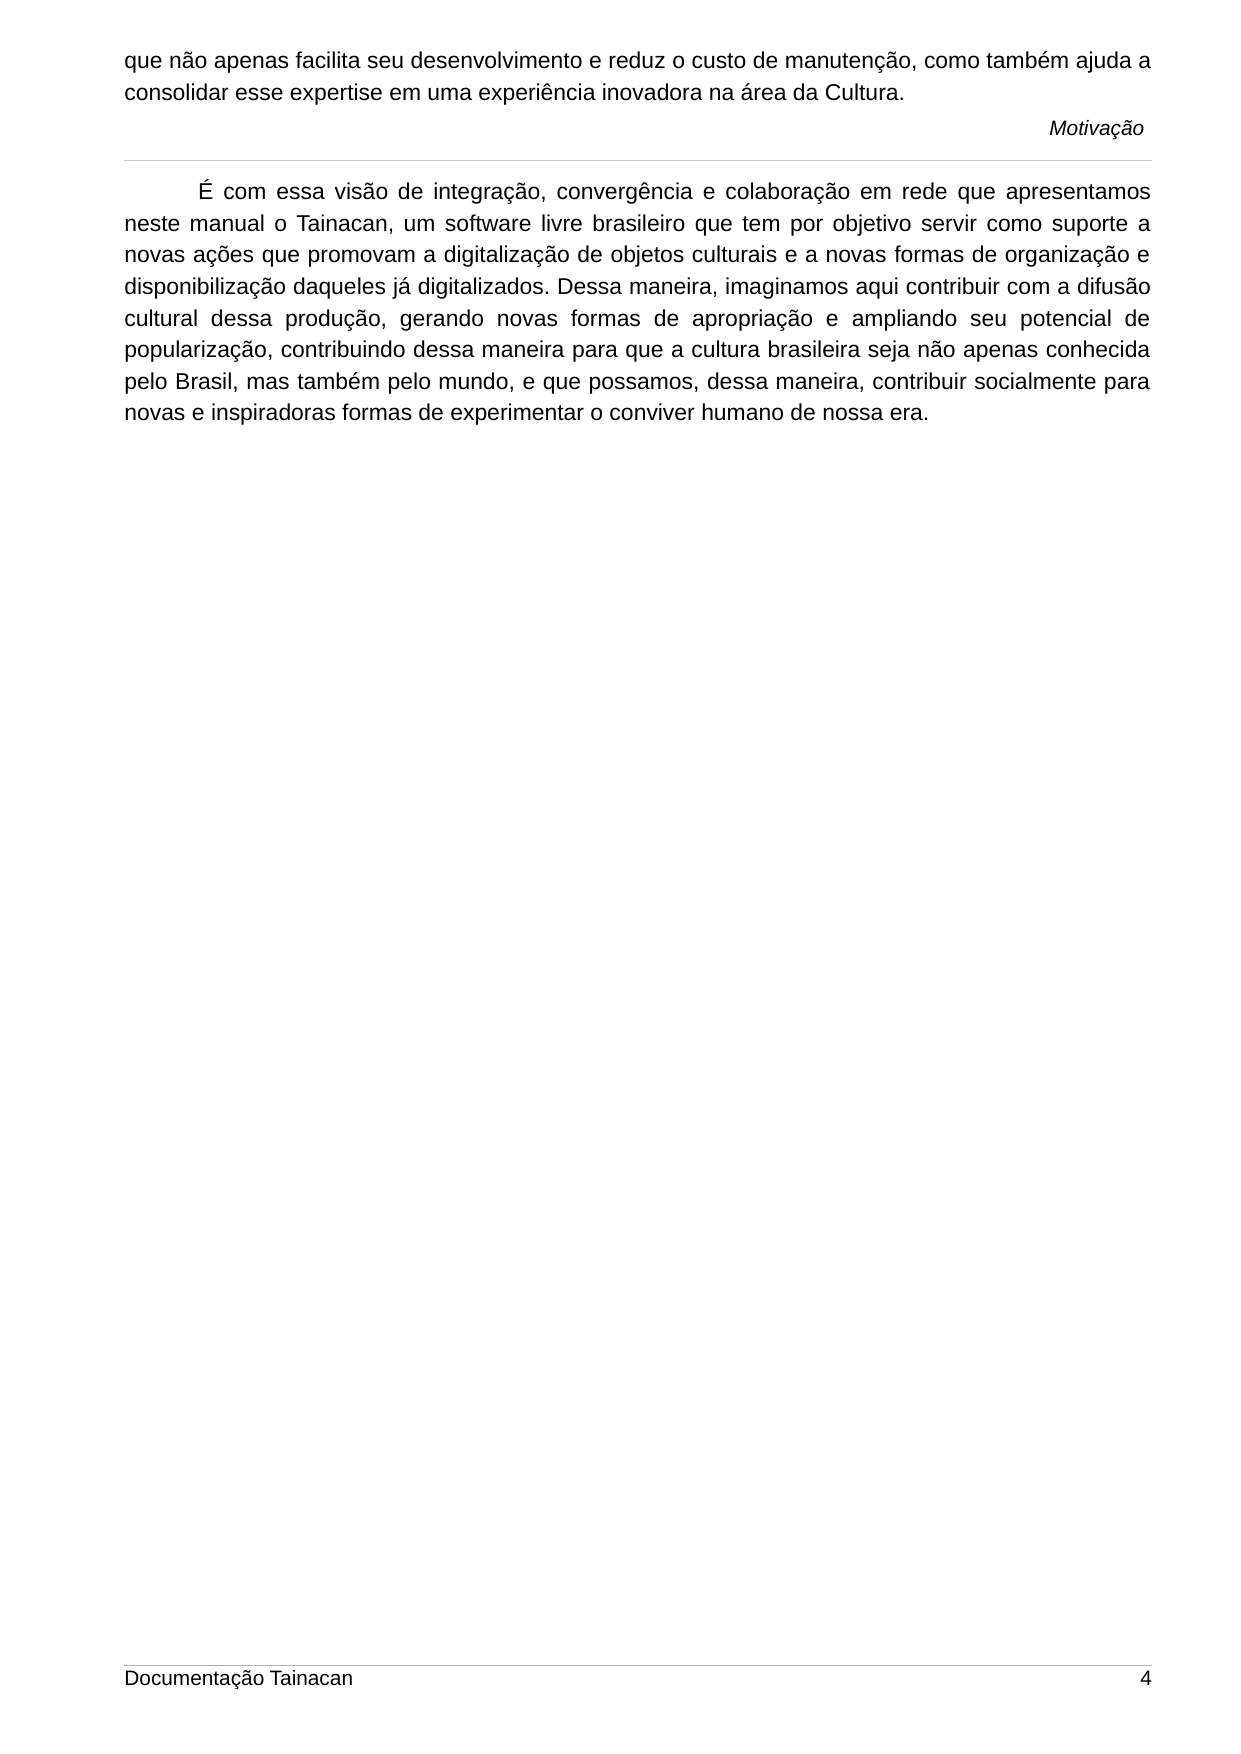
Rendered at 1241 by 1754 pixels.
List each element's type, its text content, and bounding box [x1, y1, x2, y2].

table_header Motivação [124, 110, 1152, 160]
text que não apenas facilita seu desenvolvimento e reduz o custo de manutenção, como também ajuda a consolidar esse expertise em uma experiência inovadora na área da Cultura. [124, 47, 1152, 105]
text É com essa visão de integração, convergência e colaboração em rede que apresentamos neste manual o Tainacan, um software livre brasileiro que tem por objetivo servir como suporte a novas ações que promovam a digitalização de objetos culturais e a novas formas de organização e disponibilização daqueles já digitalizados. Dessa maneira, imaginamos aqui contribuir com a difusão cultural dessa produção, gerando novas formas de apropriação e ampliando seu potencial de popularização, contribuindo dessa maneira para que a cultura brasileira seja não apenas conhecida pelo Brasil, mas também pelo mundo, e que possamos, dessa maneira, contribuir socialmente para novas e inspiradoras formas de experimentar o conviver humano de nossa era. [124, 178, 1152, 426]
